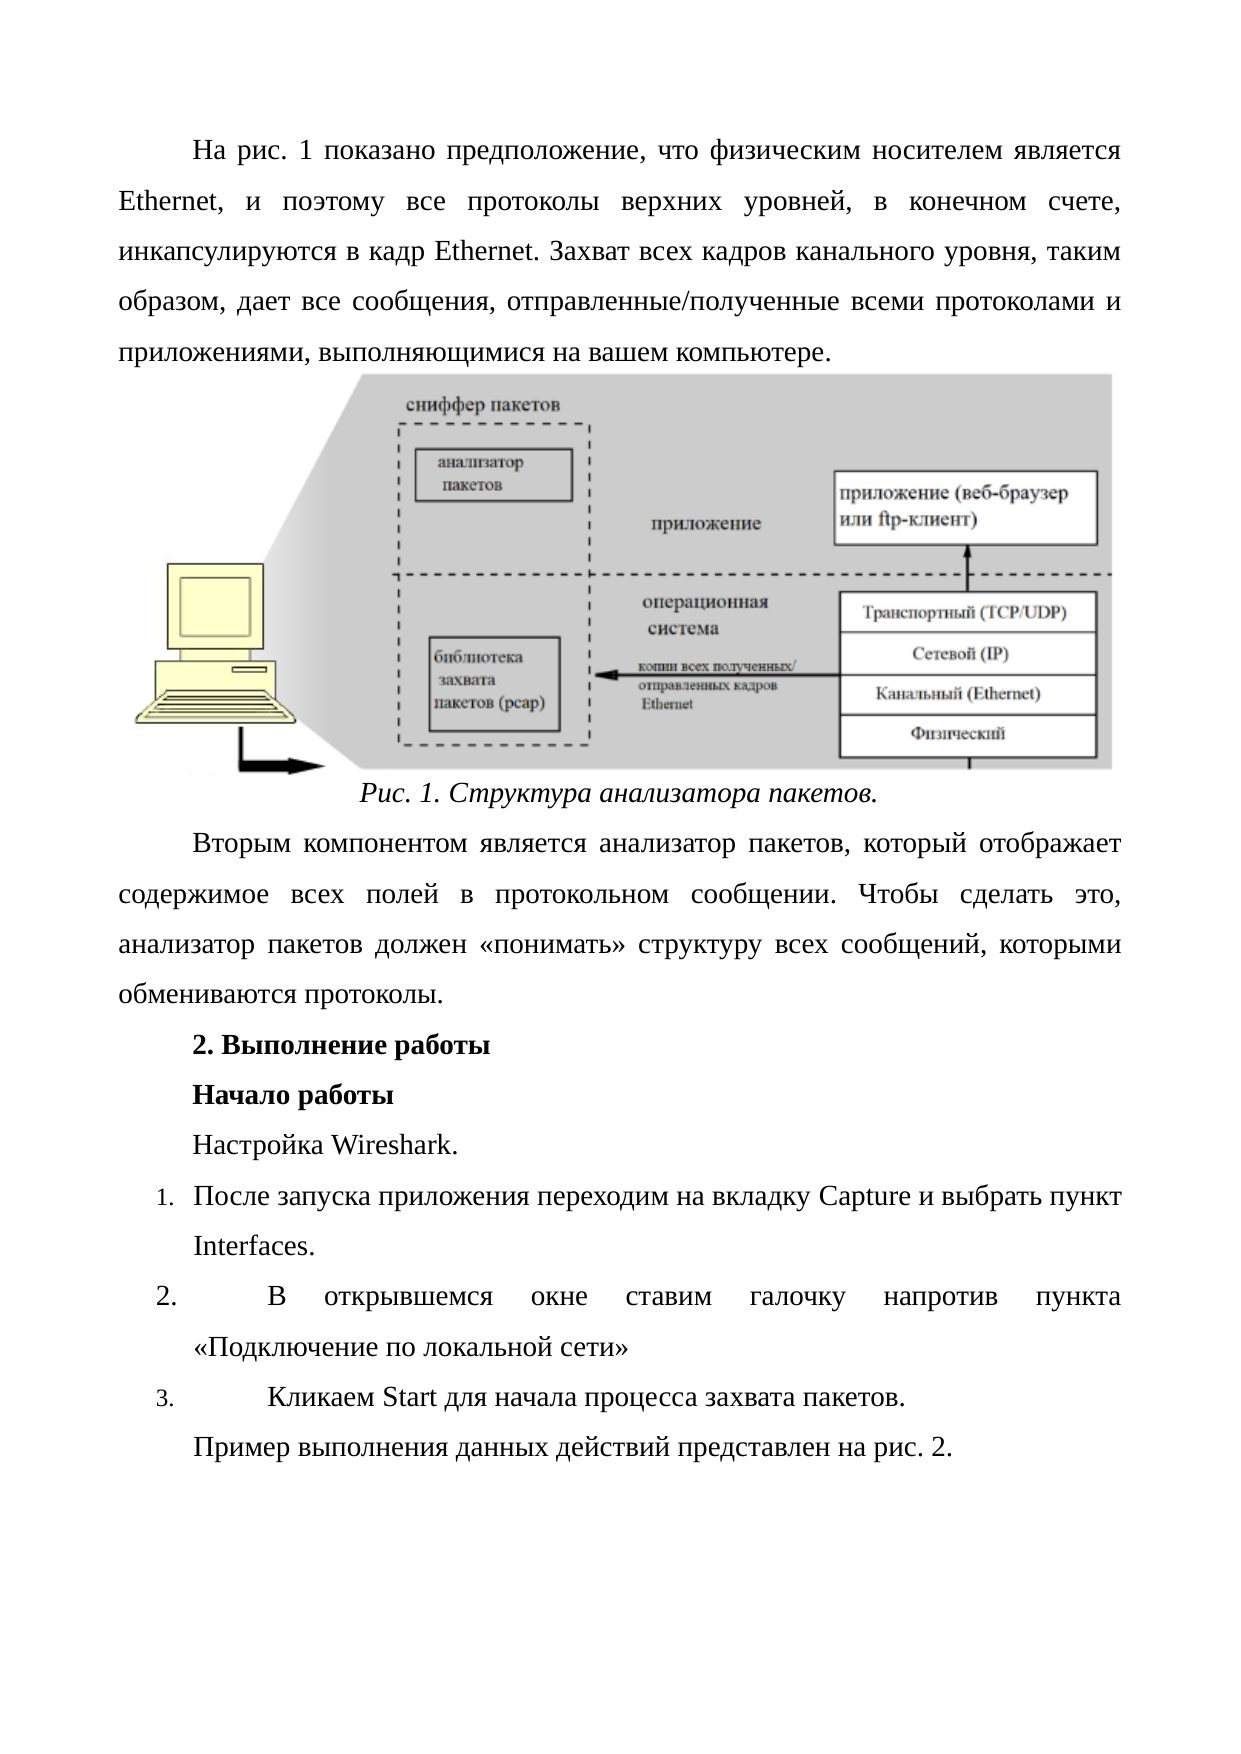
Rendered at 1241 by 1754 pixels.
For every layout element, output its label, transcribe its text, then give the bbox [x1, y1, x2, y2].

text Рис. 1. Структура анализатора пакетов. [118, 776, 1122, 809]
list Кликаем Start для начала процесса захвата пакетов. [156, 1379, 1122, 1413]
list В открывшемся окне ставим галочку напротив пункта «Подключение по локальной сети» [156, 1278, 1122, 1362]
list Пример выполнения данных действий представлен на рис. 2. [156, 1429, 1122, 1463]
text Настройка Wireshark. [118, 1127, 1122, 1161]
text 2. Выполнение работы [118, 1027, 1122, 1060]
text Начало работы [118, 1077, 1122, 1111]
text На рис. 1 показано предположение, что физическим носителем является Ethernet, и поэтому все протоколы верхних уровней, в конечном счете, инкапсулируются в кадр Ethernet. Захват всех кадров канального уровня, таким образом, дает все сообщения, отправленные/полученные всеми протоколами и приложениями, выполняющимися на вашем компьютере. [118, 132, 1122, 367]
text Вторым компонентом является анализатор пакетов, который отображает содержимое всех полей в протокольном сообщении. Чтобы сделать это, анализатор пакетов должен «понимать» структуру всех сообщений, которыми обмениваются протоколы. [118, 826, 1122, 1010]
list После запуска приложения переходим на вкладку Capture и выбрать пункт Interfaces. [156, 1178, 1122, 1262]
picture [118, 371, 1123, 776]
